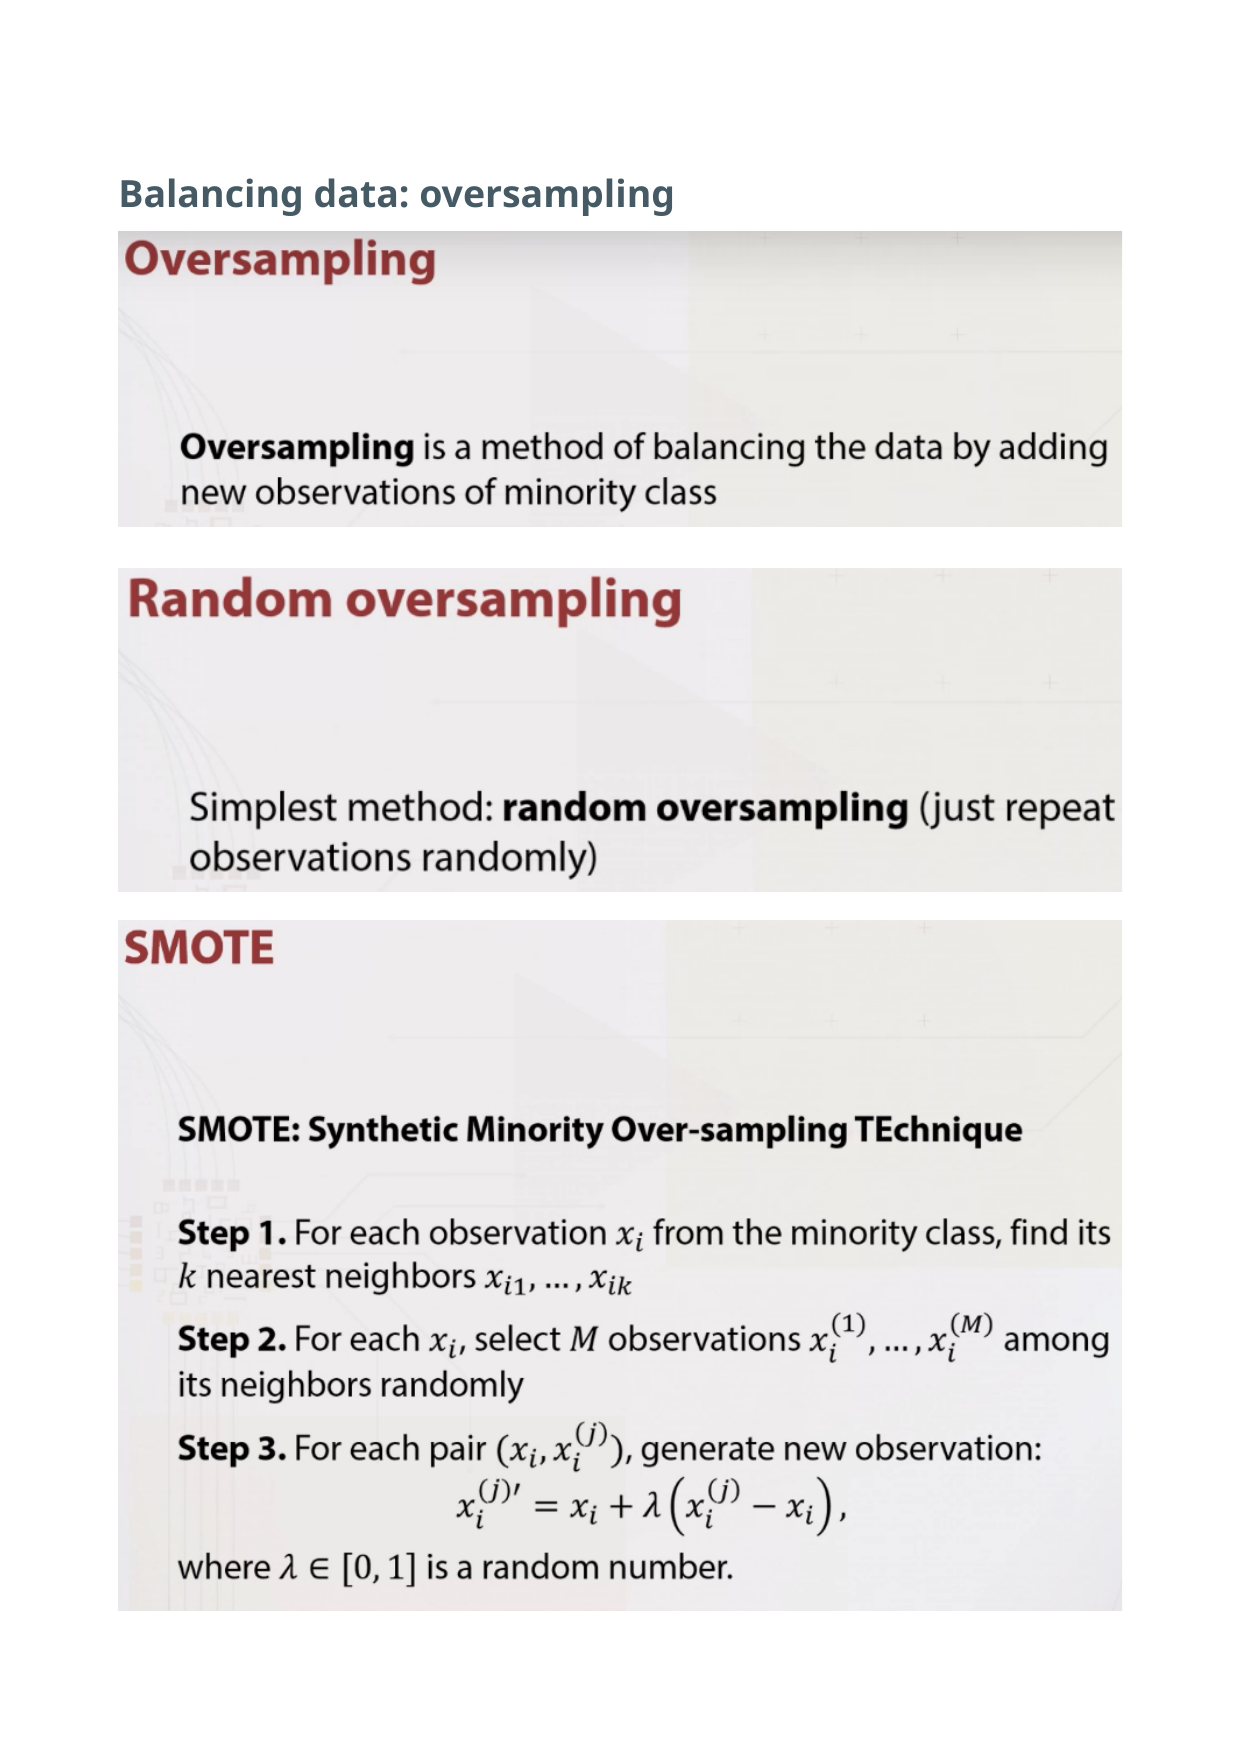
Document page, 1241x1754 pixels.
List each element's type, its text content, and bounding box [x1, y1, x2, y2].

picture [118, 231, 1123, 527]
subtitle Balancing data: oversampling [118, 168, 1122, 219]
picture [118, 920, 1123, 1611]
picture [118, 568, 1123, 892]
